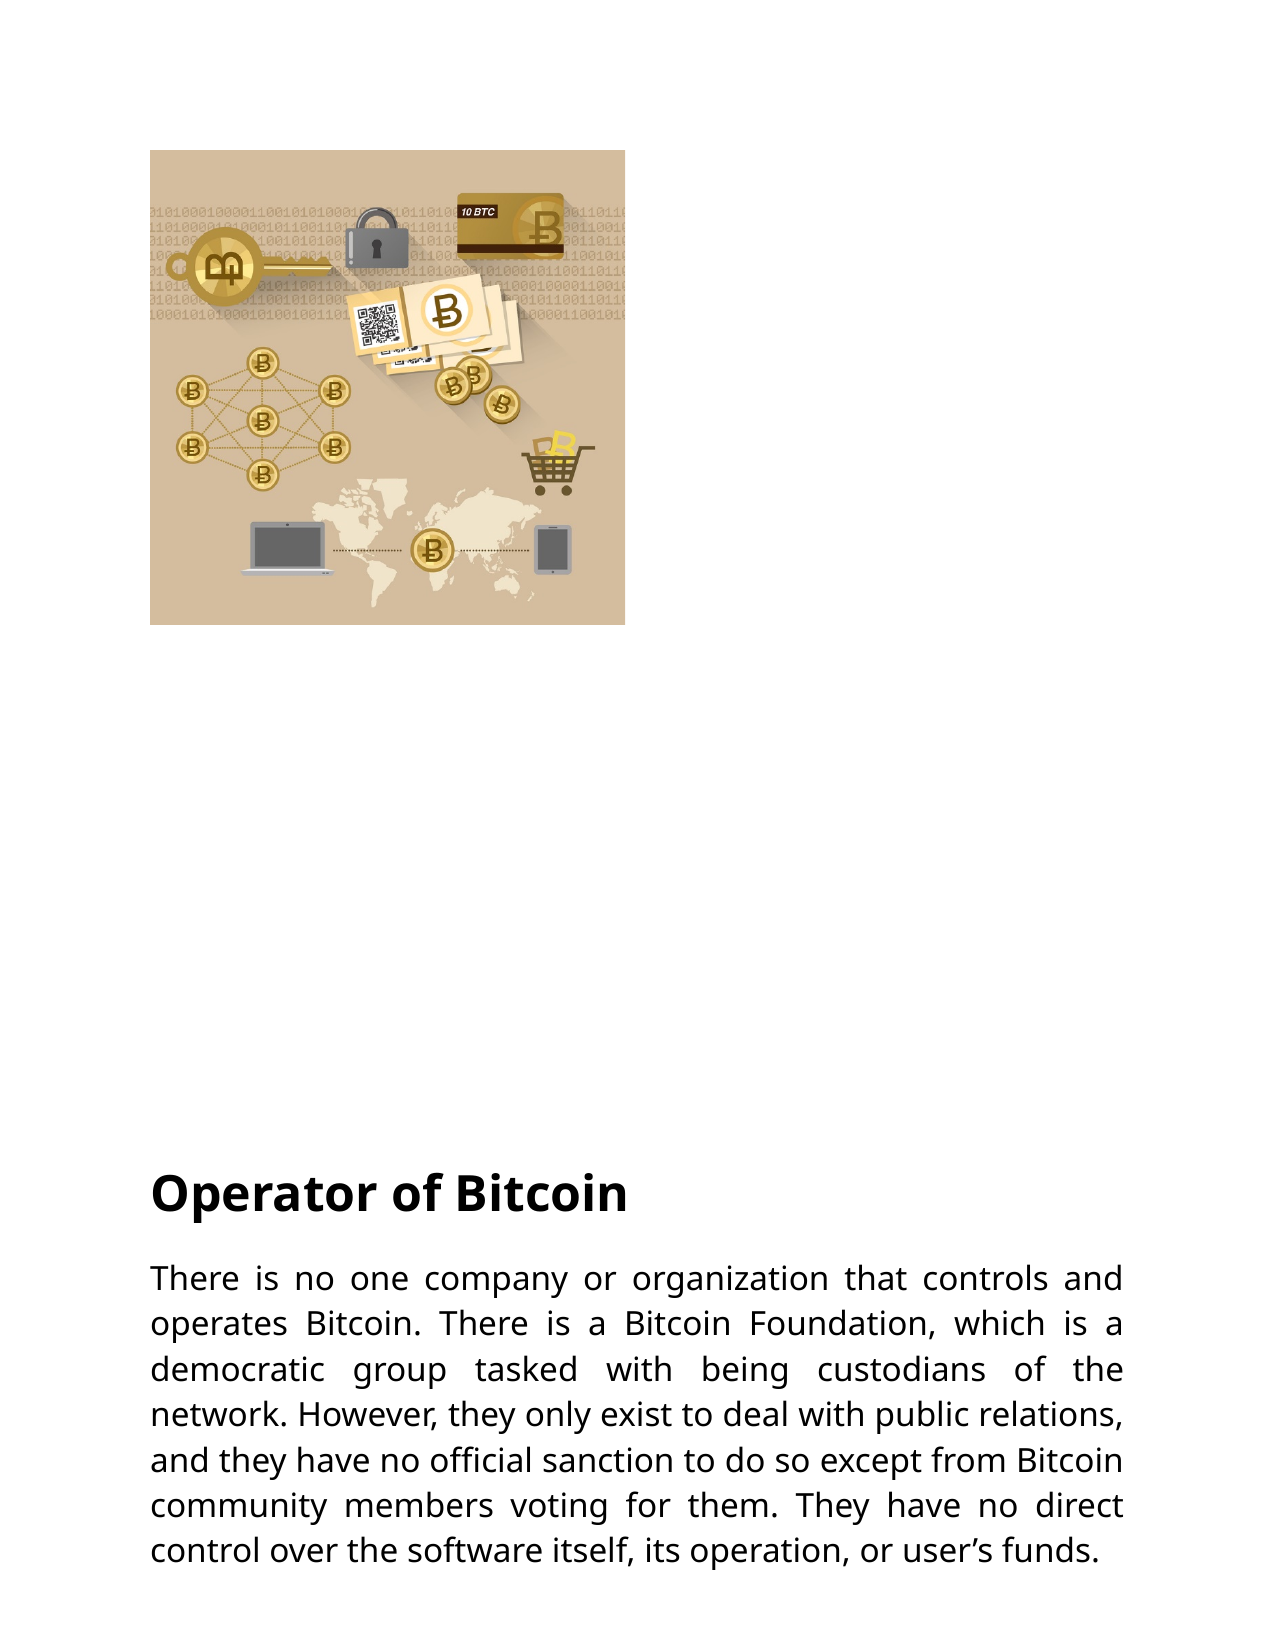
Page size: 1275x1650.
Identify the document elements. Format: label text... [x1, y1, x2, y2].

text There is no one company or organization that controls and operates Bitcoin. There is a Bitcoin Foundation, which is a democratic group tasked with being custodians of the network. However, they only exist to deal with public relations, and they have no official sanction to do so except from Bitcoin community members voting for them. They have no direct control over the software itself, its operation, or user’s funds. [150, 1255, 1125, 1573]
picture [150, 150, 625, 625]
subtitle Operator of Bitcoin [150, 1157, 1125, 1226]
